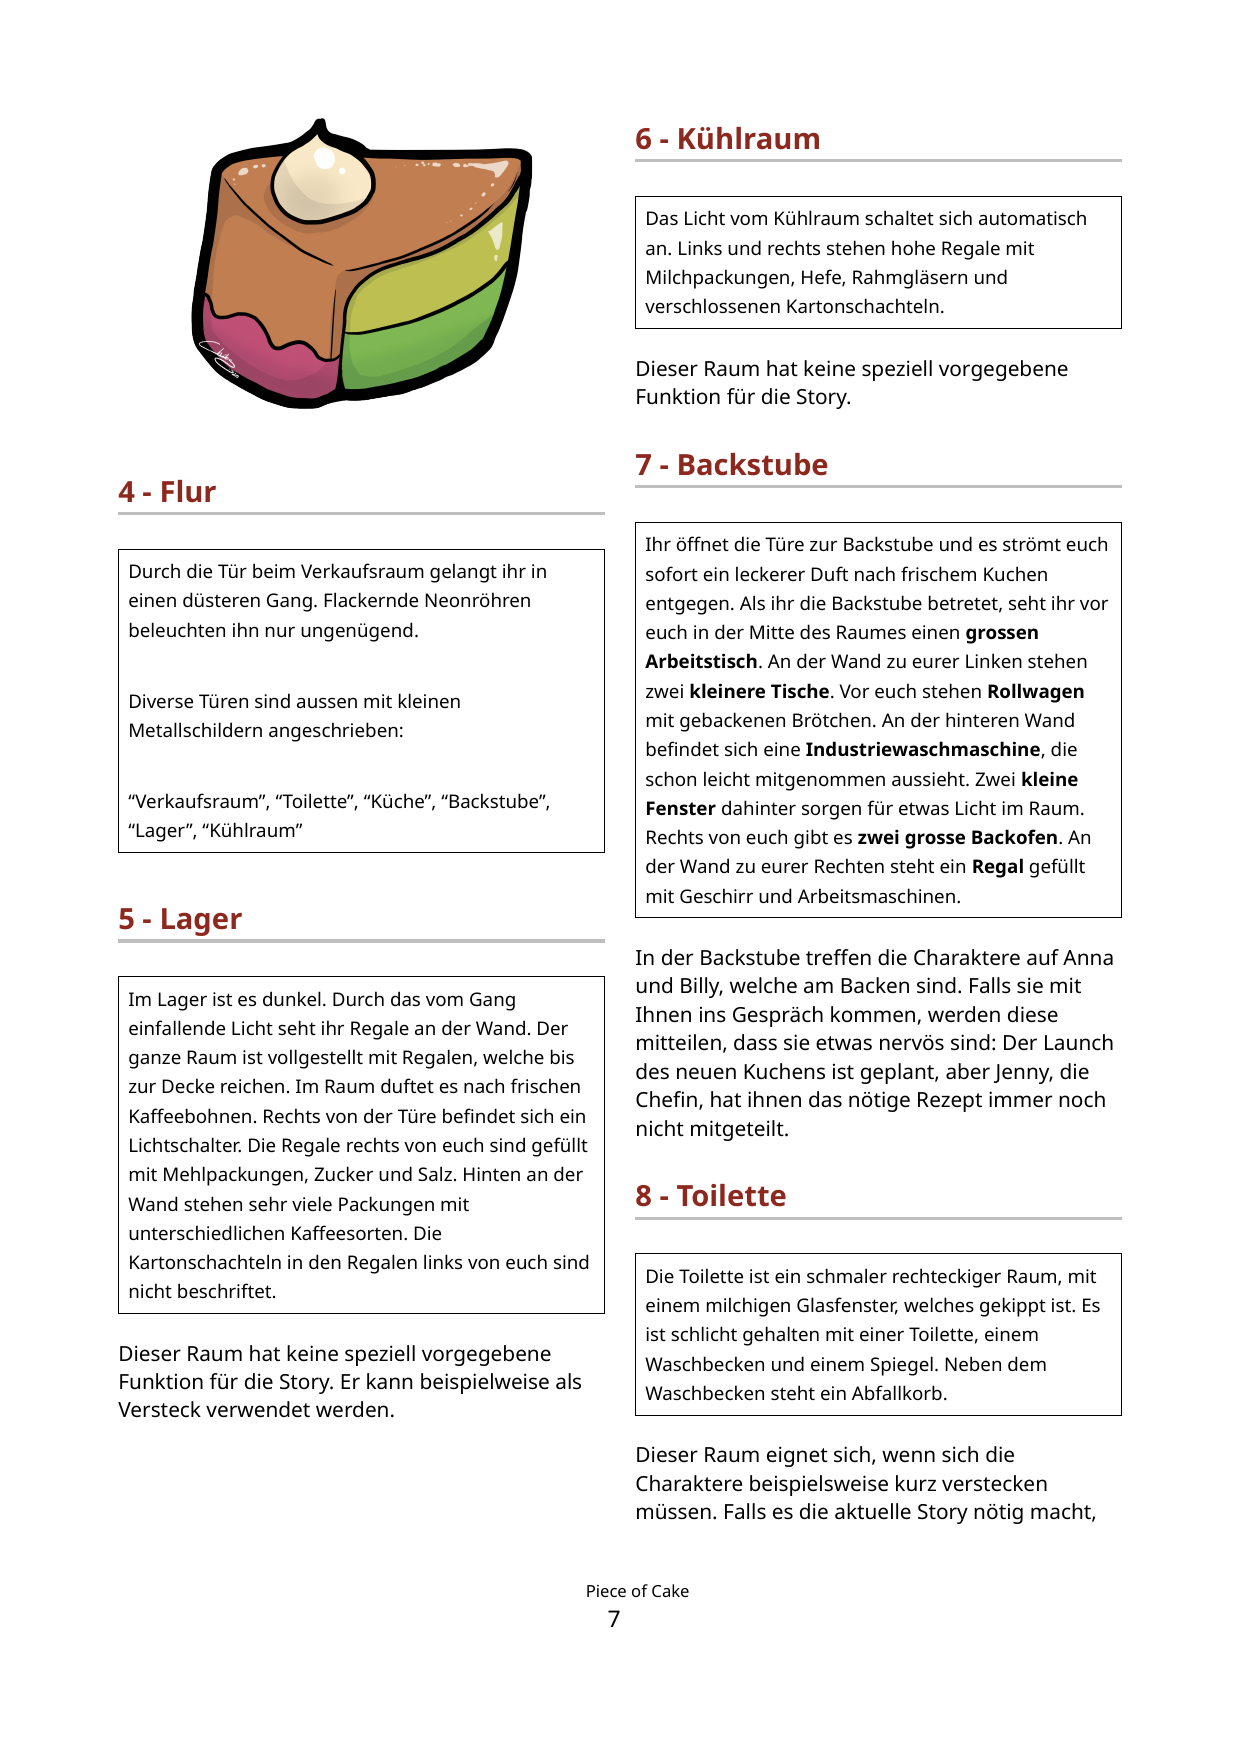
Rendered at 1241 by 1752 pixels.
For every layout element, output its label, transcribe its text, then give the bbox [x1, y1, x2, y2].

subtitle 7 - Backstube [635, 444, 1122, 485]
picture [191, 118, 533, 409]
text Das Licht vom Kühlraum schaltet sich automatisch an. Links und rechts stehen hohe Regale mit Milchpackungen, Hefe, Rahmgläsern und verschlossenen Kartonschachteln. [636, 197, 1121, 328]
text Dieser Raum eignet sich, wenn sich die Charaktere beispielsweise kurz verstecken müssen. Falls es die aktuelle Story nötig macht, [635, 1440, 1122, 1526]
text Diverse Türen sind aussen mit kleinen Metallschildern angeschrieben: [119, 678, 604, 743]
subtitle 8 - Toilette [635, 1176, 1122, 1217]
text Dieser Raum hat keine speziell vorgegebene Funktion für die Story. Er kann beispielweise als Versteck verwendet werden. [118, 1339, 605, 1424]
subtitle 5 - Lager [118, 898, 605, 939]
subtitle 6 - Kühlraum [635, 118, 1122, 159]
text “Verkaufsraum”, “Toilette”, “Küche”, “Backstube”, “Lager”, “Kühlraum” [119, 778, 604, 852]
text Die Toilette ist ein schmaler rechteckiger Raum, mit einem milchigen Glasfenster, welches gekippt ist. Es ist schlicht gehalten mit einer Toilette, einem Waschbecken und einem Spiegel. Neben dem Waschbecken steht ein Abfallkorb. [636, 1254, 1121, 1415]
subtitle 4 - Flur [118, 471, 605, 512]
text Dieser Raum hat keine speziell vorgegebene Funktion für die Story. [635, 354, 1122, 411]
text Durch die Tür beim Verkaufsraum gelangt ihr in einen düsteren Gang. Flackernde Neonröhren beleuchten ihn nur ungenügend. [119, 550, 604, 642]
text In der Backstube treffen die Charaktere auf Anna und Billy, welche am Backen sind. Falls sie mit Ihnen ins Gespräch kommen, werden diese mitteilen, dass sie etwas nervös sind: Der Launch des neuen Kuchens ist geplant, aber Jenny, die Chefin, hat ihnen das nötige Rezept immer noch nicht mitgeteilt. [635, 943, 1122, 1142]
text Ihr öffnet die Türe zur Backstube und es strömt euch sofort ein leckerer Duft nach frischem Kuchen entgegen. Als ihr die Backstube betretet, seht ihr vor euch in der Mitte des Raumes einen grossen Arbeitstisch. An der Wand zu eurer Linken stehen zwei kleinere Tische. Vor euch stehen Rollwagen mit gebackenen Brötchen. An der hinteren Wand befindet sich eine Industriewaschmaschine, die schon leicht mitgenommen aussieht. Zwei kleine Fenster dahinter sorgen für etwas Licht im Raum. Rechts von euch gibt es zwei grosse Backofen. An der Wand zu eurer Rechten steht ein Regal gefüllt mit Geschirr und Arbeitsmaschinen. [636, 523, 1121, 917]
text Im Lager ist es dunkel. Durch das vom Gang einfallende Licht seht ihr Regale an der Wand. Der ganze Raum ist vollgestellt mit Regalen, welche bis zur Decke reichen. Im Raum duftet es nach frischen Kaffeebohnen. Rechts von der Türe befindet sich ein Lichtschalter. Die Regale rechts von euch sind gefüllt mit Mehlpackungen, Zucker und Salz. Hinten an der Wand stehen sehr viele Packungen mit unterschiedlichen Kaffeesorten. Die Kartonschachteln in den Regalen links von euch sind nicht beschriftet. [119, 977, 604, 1313]
